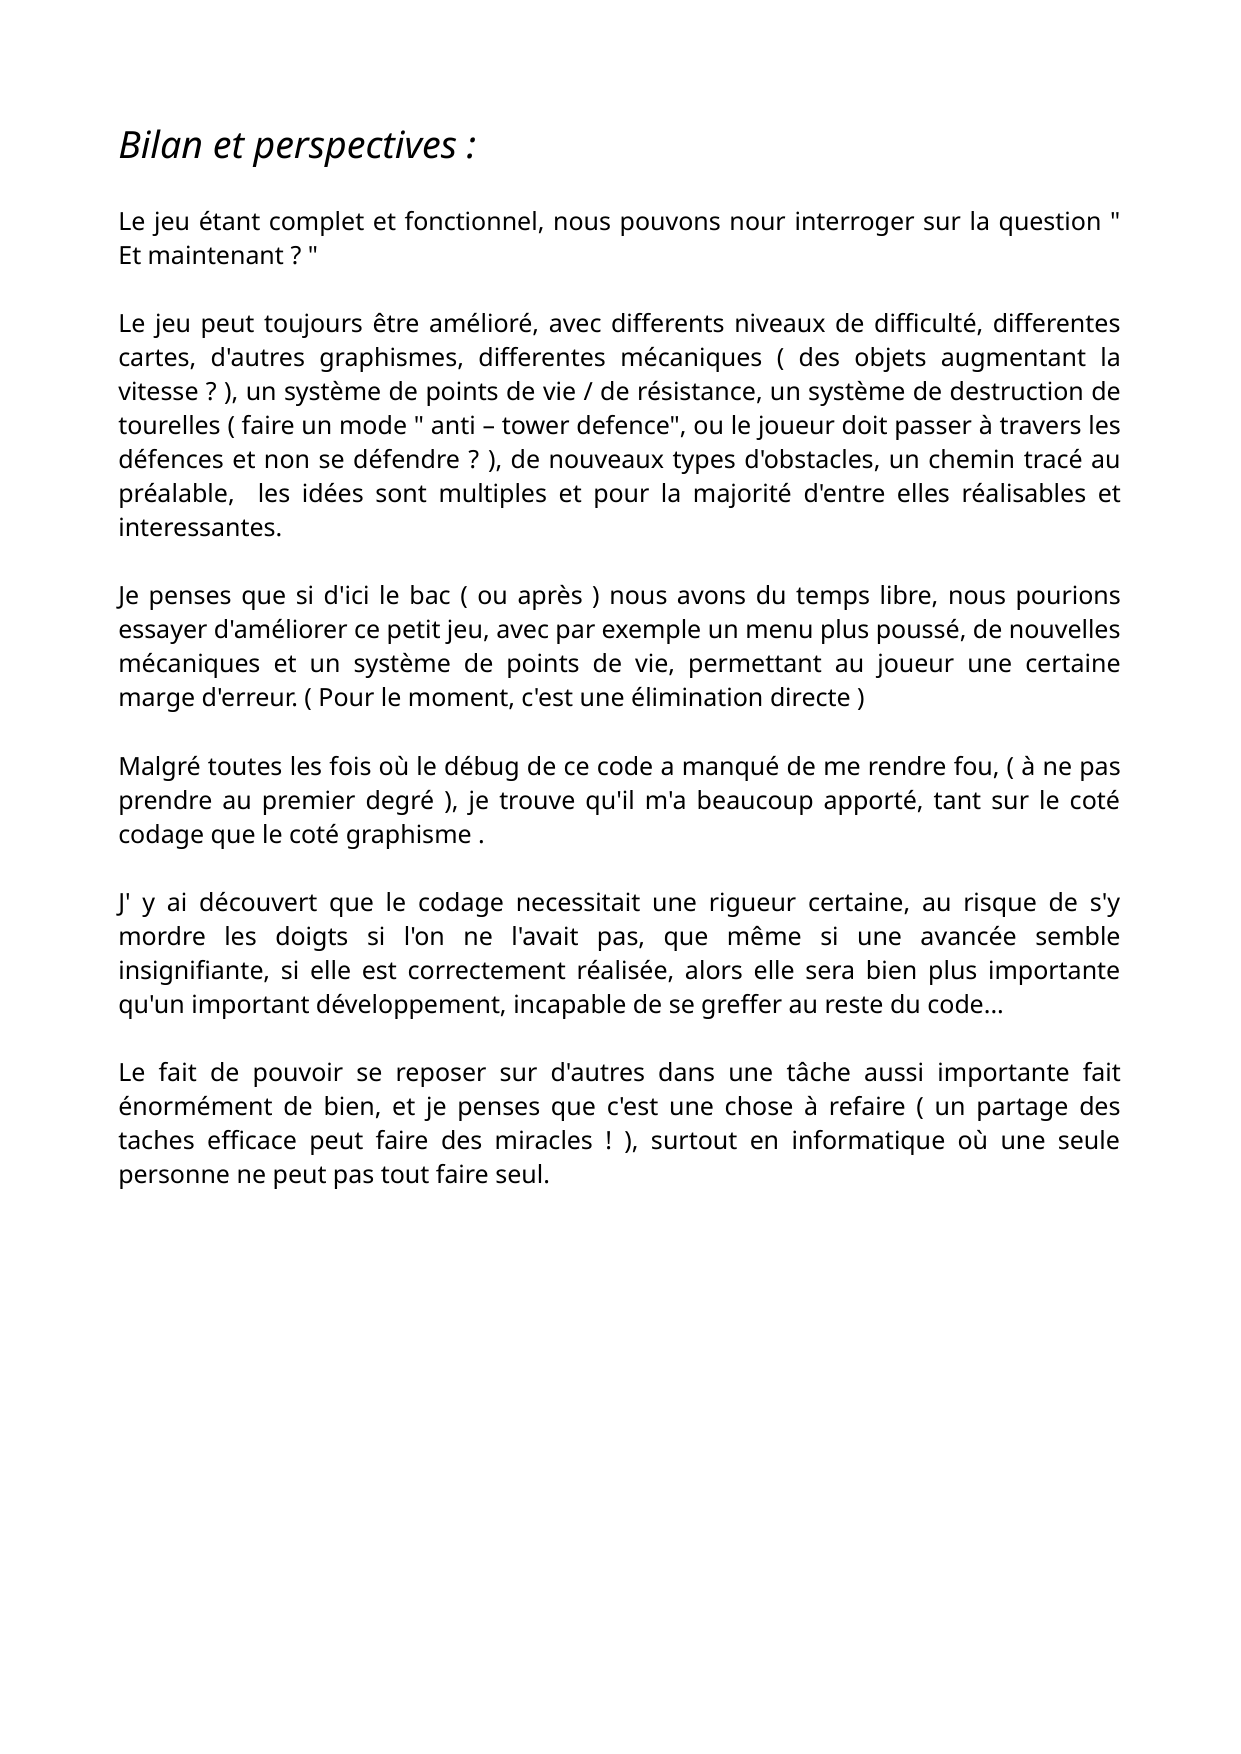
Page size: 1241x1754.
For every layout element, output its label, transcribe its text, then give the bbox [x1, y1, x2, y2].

text J' y ai découvert que le codage necessitait une rigueur certaine, au risque de s'y mordre les doigts si l'on ne l'avait pas, que même si une avancée semble insignifiante, si elle est correctement réalisée, alors elle sera bien plus importante qu'un important développement, incapable de se greffer au reste du code... [118, 884, 1122, 1021]
text Le fait de pouvoir se reposer sur d'autres dans une tâche aussi importante fait énormément de bien, et je penses que c'est une chose à refaire ( un partage des taches efficace peut faire des miracles ! ), surtout en informatique où une seule personne ne peut pas tout faire seul. [118, 1055, 1122, 1191]
text Le jeu étant complet et fonctionnel, nous pouvons nour interroger sur la question " Et maintenant ? " [118, 203, 1122, 271]
text Je penses que si d'ici le bac ( ou après ) nous avons du temps libre, nous pourions essayer d'améliorer ce petit jeu, avec par exemple un menu plus poussé, de nouvelles mécaniques et un système de points de vie, permettant au joueur une certaine marge d'erreur. ( Pour le moment, c'est une élimination directe ) [118, 578, 1122, 714]
text Bilan et perspectives : [118, 118, 1122, 169]
text Malgré toutes les fois où le débug de ce code a manqué de me rendre fou, ( à ne pas prendre au premier degré ), je trouve qu'il m'a beaucoup apporté, tant sur le coté codage que le coté graphisme . [118, 748, 1122, 850]
text Le jeu peut toujours être amélioré, avec differents niveaux de difficulté, differentes cartes, d'autres graphismes, differentes mécaniques ( des objets augmentant la vitesse ? ), un système de points de vie / de résistance, un système de destruction de tourelles ( faire un mode " anti – tower defence", ou le joueur doit passer à travers les défences et non se défendre ? ), de nouveaux types d'obstacles, un chemin tracé au préalable, les idées sont multiples et pour la majorité d'entre elles réalisables et interessantes. [118, 305, 1122, 544]
